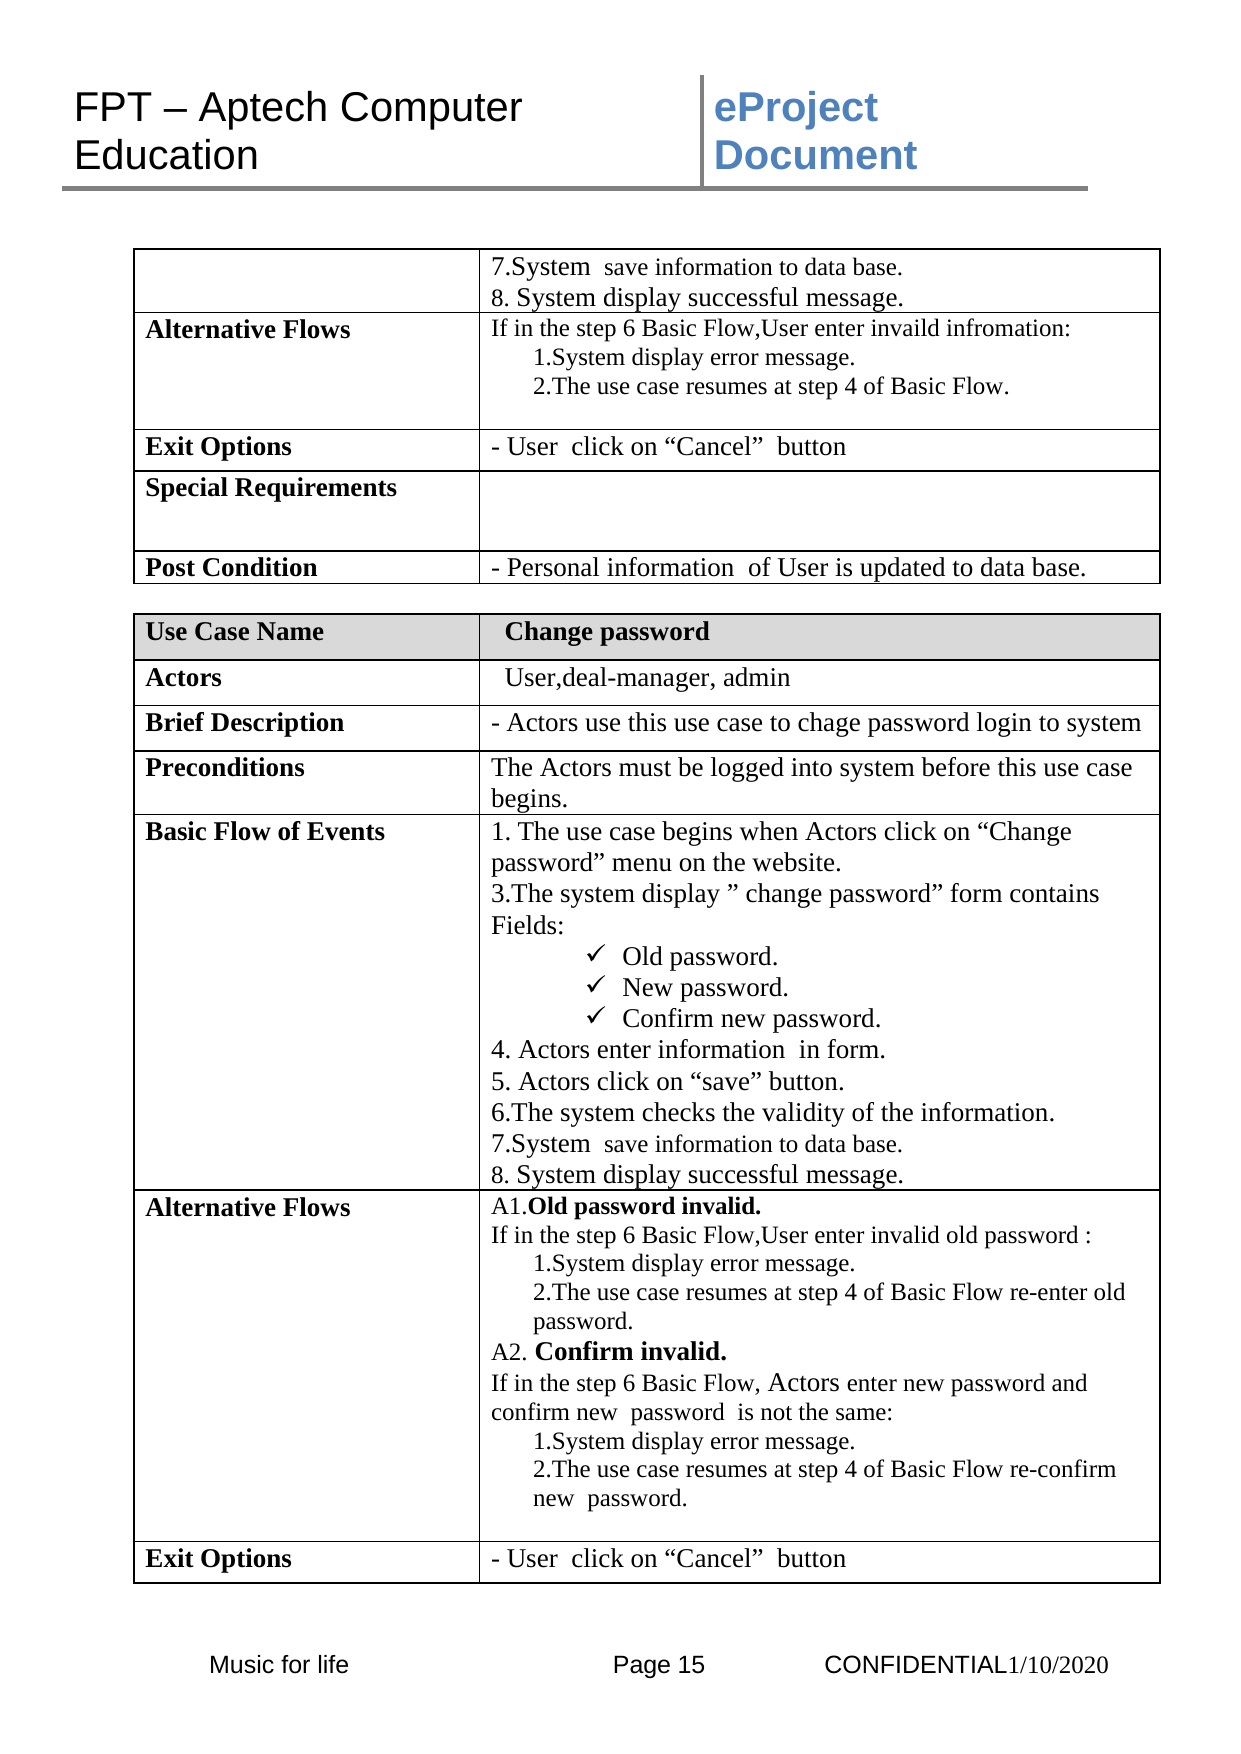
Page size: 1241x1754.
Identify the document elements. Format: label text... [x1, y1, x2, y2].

table_cell [135, 250, 479, 312]
table_cell Alternative Flows [135, 1191, 479, 1541]
table_cell - Actors use this use case to chage password login to system [480, 706, 1159, 750]
table_header Change password [480, 615, 1159, 659]
table_cell - User click on “Cancel” button [480, 430, 1159, 470]
table_cell Actors [135, 661, 479, 704]
table_cell Alternative Flows [135, 313, 479, 428]
table_cell - User click on “Cancel” button [480, 1542, 1159, 1582]
table_cell Exit Options [135, 430, 479, 470]
table_cell Preconditions [135, 752, 479, 814]
table_cell Brief Description [135, 706, 479, 750]
table_cell Basic Flow of Events [135, 815, 479, 1189]
table_cell 1. The use case begins when Actors click on “Change password” menu on the website. 3.The system display ” change password” form contains Fields: Old password. New password. Confirm new password. 4. Actors enter information in form. 5. Actors click on “save” button. 6.The system checks the validity of the information. 7.System save information to data base. 8. System display successful message. [480, 815, 1159, 1189]
table_cell Special Requirements [135, 472, 479, 550]
table_cell - Personal information of User is updated to data base. [480, 552, 1159, 583]
table_cell [480, 472, 1159, 550]
table_cell 7.System save information to data base. 8. System display successful message. [480, 250, 1159, 312]
table_cell A1.Old password invalid. If in the step 6 Basic Flow,User enter invalid old password : 1.System display error message. 2.The use case resumes at step 4 of Basic Flow re-enter old password. A2. Confirm invalid. If in the step 6 Basic Flow, Actors enter new password and confirm new password is not the same: 1.System display error message. 2.The use case resumes at step 4 of Basic Flow re-confirm new password. [480, 1191, 1159, 1541]
table_cell If in the step 6 Basic Flow,User enter invaild infromation: 1.System display error message. 2.The use case resumes at step 4 of Basic Flow. [480, 313, 1159, 428]
table_cell Exit Options [135, 1542, 479, 1582]
table_header Use Case Name [135, 615, 479, 659]
table_cell The Actors must be logged into system before this use case begins. [480, 752, 1159, 814]
table_cell User,deal-manager, admin [480, 661, 1159, 704]
table_cell Post Condition [135, 552, 479, 583]
